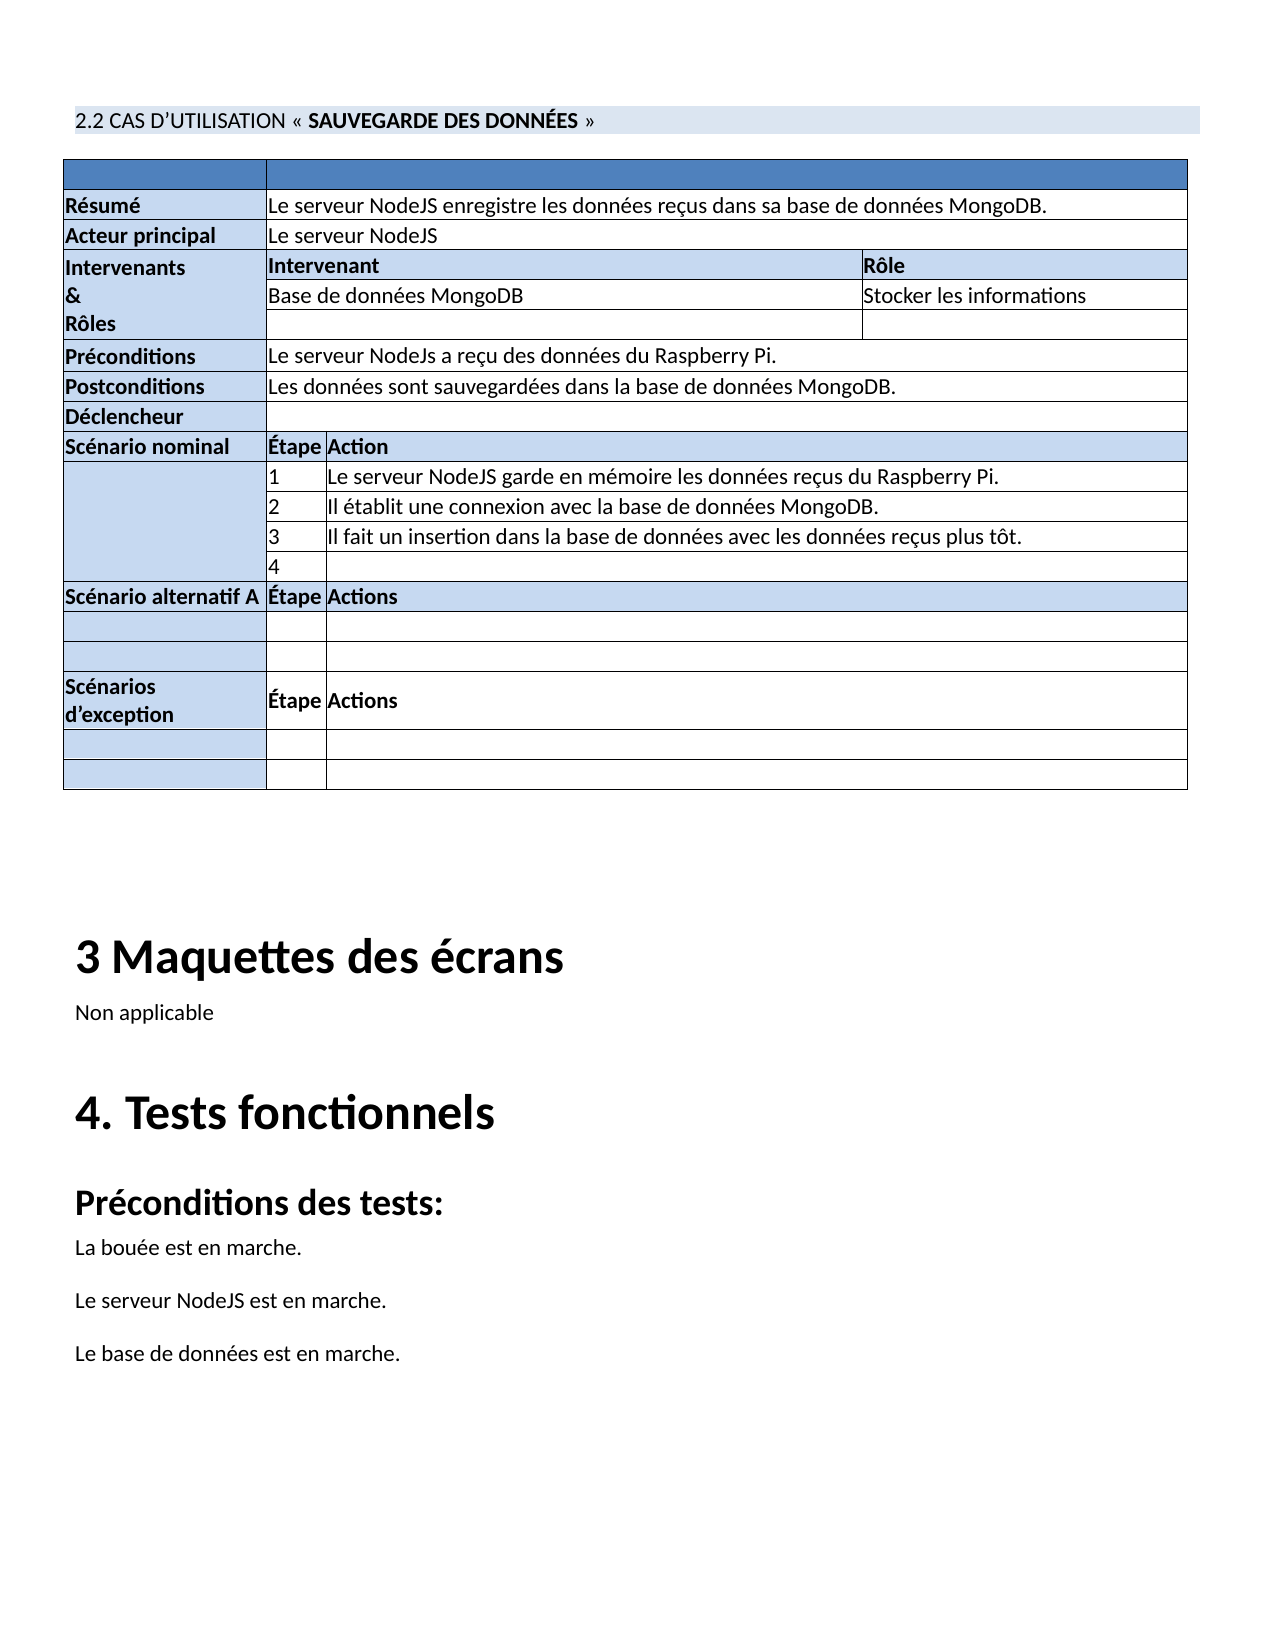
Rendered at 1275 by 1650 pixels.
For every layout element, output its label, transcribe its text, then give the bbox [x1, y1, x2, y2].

table_cell Rôle [863, 250, 1187, 279]
table_cell [327, 760, 1187, 788]
table_cell Étape [267, 582, 326, 611]
table_cell Le serveur NodeJs a reçu des données du Raspberry Pi. [267, 340, 1187, 371]
table_cell Scénario alternatif A [64, 582, 266, 611]
table_cell 3 [267, 522, 326, 551]
table_cell [64, 612, 266, 641]
table_cell [267, 760, 326, 788]
table_cell [267, 730, 326, 758]
table_cell Stocker les informations [863, 280, 1187, 309]
table_cell Déclencheur [64, 402, 266, 431]
table_cell [267, 402, 1187, 431]
table_cell Actions [327, 672, 1187, 728]
table_cell Intervenants & Rôles [64, 250, 266, 339]
table_cell Résumé [64, 190, 266, 219]
table_cell Base de données MongoDB [267, 280, 862, 309]
table_cell Étape [267, 672, 326, 728]
text Non applicable [75, 998, 1200, 1026]
table_cell Intervenant [267, 250, 862, 279]
table_cell 2 [267, 492, 326, 521]
table_cell [327, 552, 1187, 581]
table_cell 4 [267, 552, 326, 581]
table_cell Action [327, 432, 1187, 461]
table_cell Acteur principal [64, 220, 266, 249]
table_cell [327, 642, 1187, 671]
table_cell Le serveur NodeJS [267, 220, 1187, 249]
table_header [267, 160, 1187, 189]
table_cell [267, 310, 862, 339]
text La bouée est en marche. [75, 1233, 1200, 1261]
table_cell [267, 612, 326, 641]
subtitle 3 Maquettes des écrans [75, 925, 1200, 986]
table_cell [64, 760, 266, 788]
table_cell [64, 730, 266, 758]
table_cell Les données sont sauvegardées dans la base de données MongoDB. [267, 372, 1187, 401]
table_cell Étape [267, 432, 326, 461]
table_cell [863, 310, 1187, 339]
table_cell Il établit une connexion avec la base de données MongoDB. [327, 492, 1187, 521]
table_cell [327, 612, 1187, 641]
table_cell Le serveur NodeJS garde en mémoire les données reçus du Raspberry Pi. [327, 462, 1187, 491]
table_cell Actions [327, 582, 1187, 611]
table_cell Préconditions [64, 340, 266, 371]
subtitle Préconditions des tests: [75, 1179, 1200, 1225]
table_cell Il fait un insertion dans la base de données avec les données reçus plus tôt. [327, 522, 1187, 551]
table_cell Scénario nominal [64, 432, 266, 461]
table_cell [327, 730, 1187, 758]
table_cell Le serveur NodeJS enregistre les données reçus dans sa base de données MongoDB. [267, 190, 1187, 219]
table_cell [64, 462, 266, 581]
table_header [64, 160, 266, 189]
subtitle 4. Tests fonctionnels [75, 1081, 1200, 1142]
table_cell Scénarios d’exception [64, 672, 266, 728]
table_cell Postconditions [64, 372, 266, 401]
text Le serveur NodeJS est en marche. [75, 1286, 1200, 1314]
table_cell [64, 642, 266, 671]
text Le base de données est en marche. [75, 1339, 1200, 1367]
table_cell 1 [267, 462, 326, 491]
subtitle 2.2 CAS D’UTILISATION « SAUVEGARDE DES DONNÉES » [75, 106, 1200, 134]
table_cell [267, 642, 326, 671]
